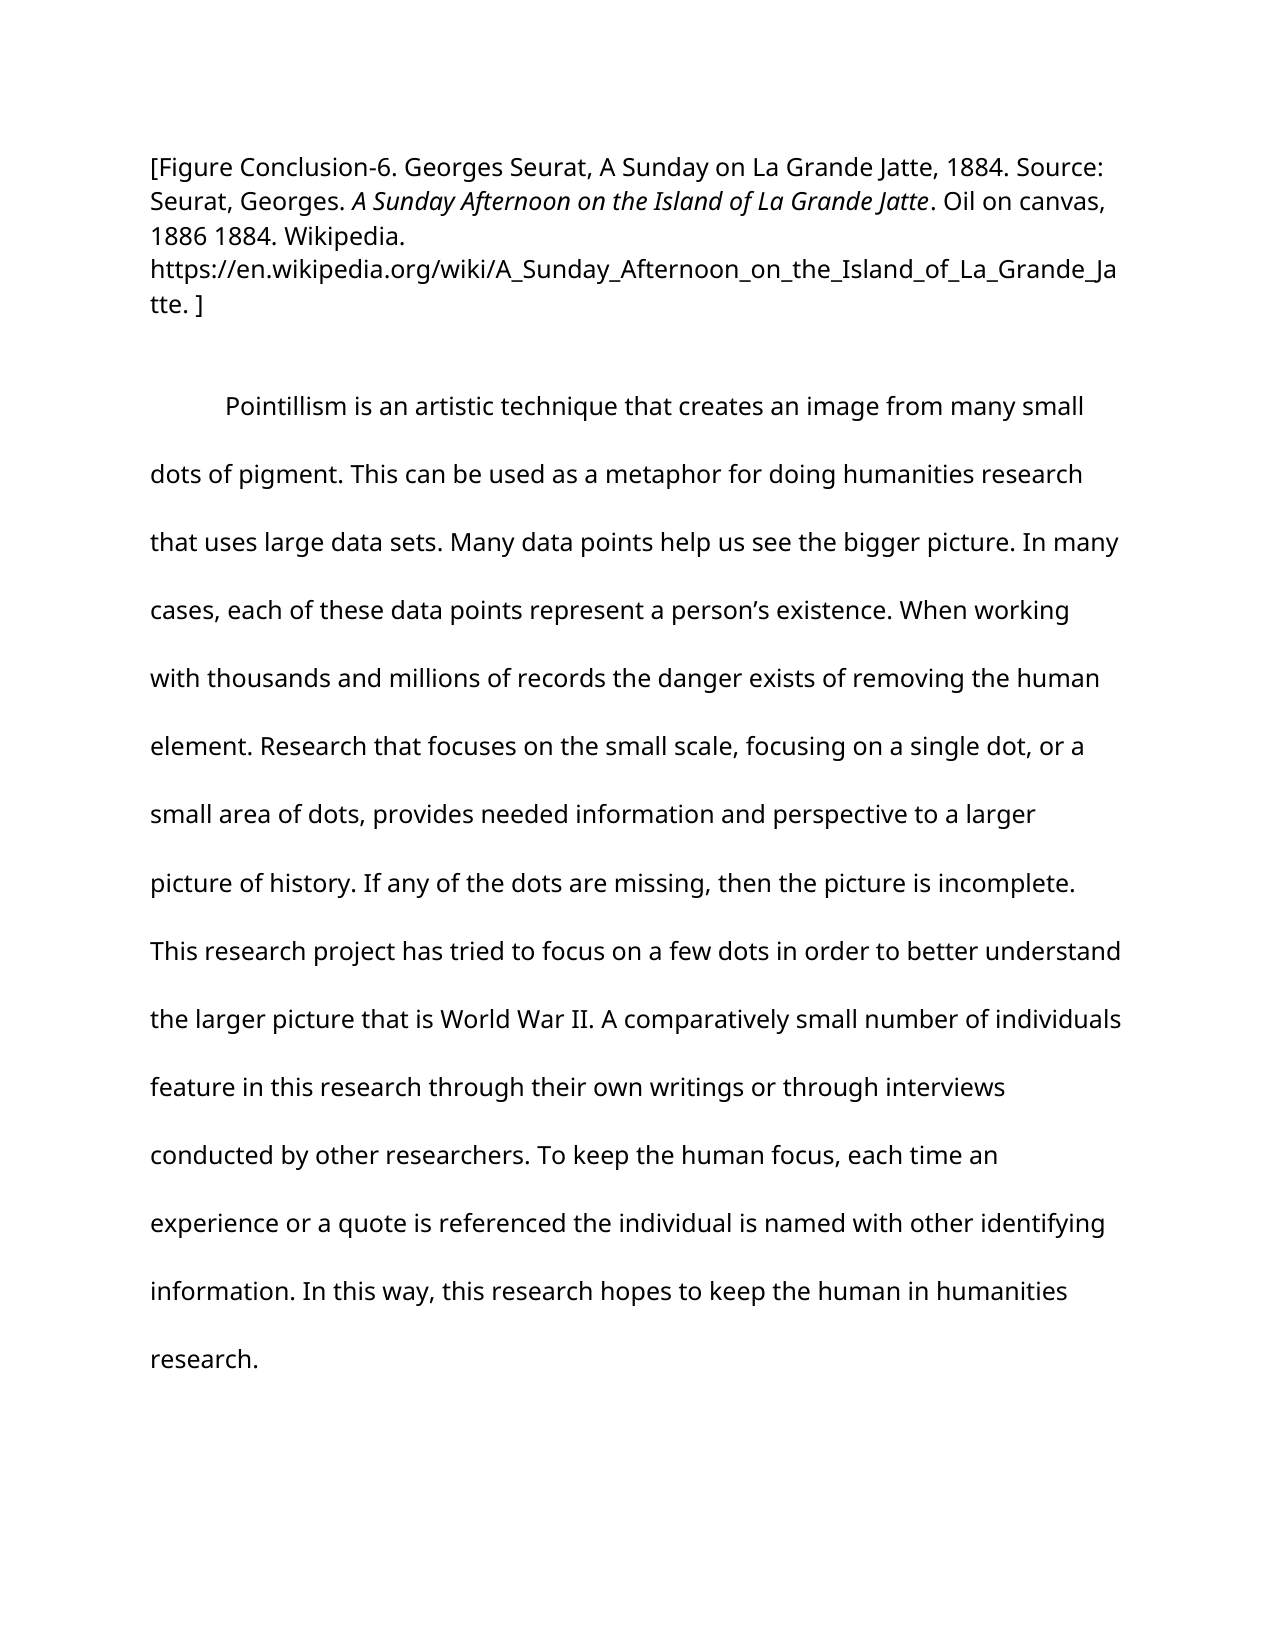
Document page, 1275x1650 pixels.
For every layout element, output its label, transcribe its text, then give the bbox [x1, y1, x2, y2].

text Pointillism is an artistic technique that creates an image from many small dots of pigment. This can be used as a metaphor for doing humanities research that uses large data sets. Many data points help us see the bigger picture. In many cases, each of these data points represent a person’s existence. When working with thousands and millions of records the danger exists of removing the human element. Research that focuses on the small scale, focusing on a single dot, or a small area of dots, provides needed information and perspective to a larger picture of history. If any of the dots are missing, then the picture is incomplete. This research project has tried to focus on a few dots in order to better understand the larger picture that is World War II. A comparatively small number of individuals feature in this research through their own writings or through interviews conducted by other researchers. To keep the human focus, each time an experience or a quote is referenced the individual is named with other identifying information. In this way, this research hopes to keep the human in humanities research. [150, 388, 1125, 1376]
text [Figure Conclusion-6. Georges Seurat, A Sunday on La Grande Jatte, 1884. Source: Seurat, Georges. A Sunday Afternoon on the Island of La Grande Jatte. Oil on canvas, 1886 1884. Wikipedia. https://en.wikipedia.org/wiki/A_Sunday_Afternoon_on_the_Island_of_La_Grande_Jatte. ] [150, 150, 1125, 320]
